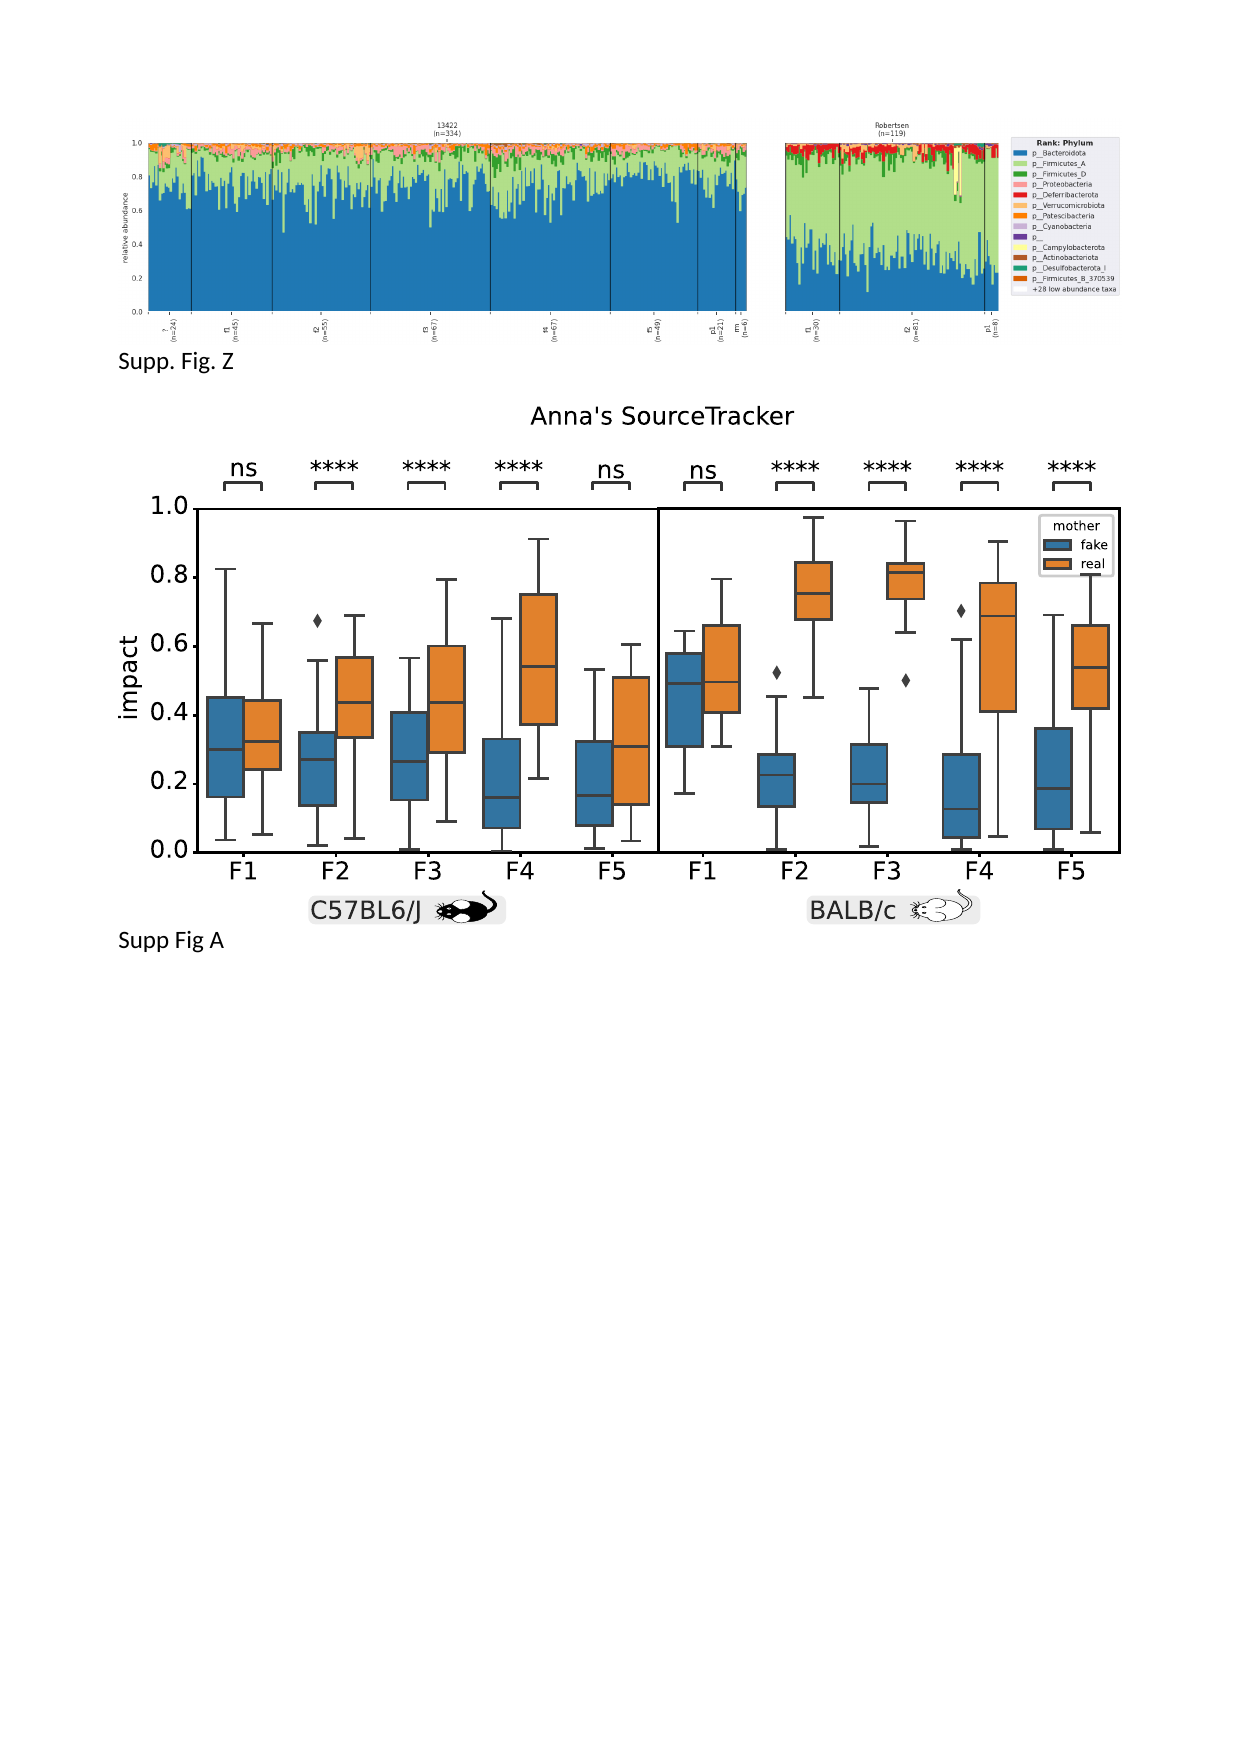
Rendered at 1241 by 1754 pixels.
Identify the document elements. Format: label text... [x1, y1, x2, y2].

text Supp. Fig. Z [118, 345, 1122, 406]
text Supp Fig A [118, 924, 1122, 955]
picture [118, 118, 1123, 345]
